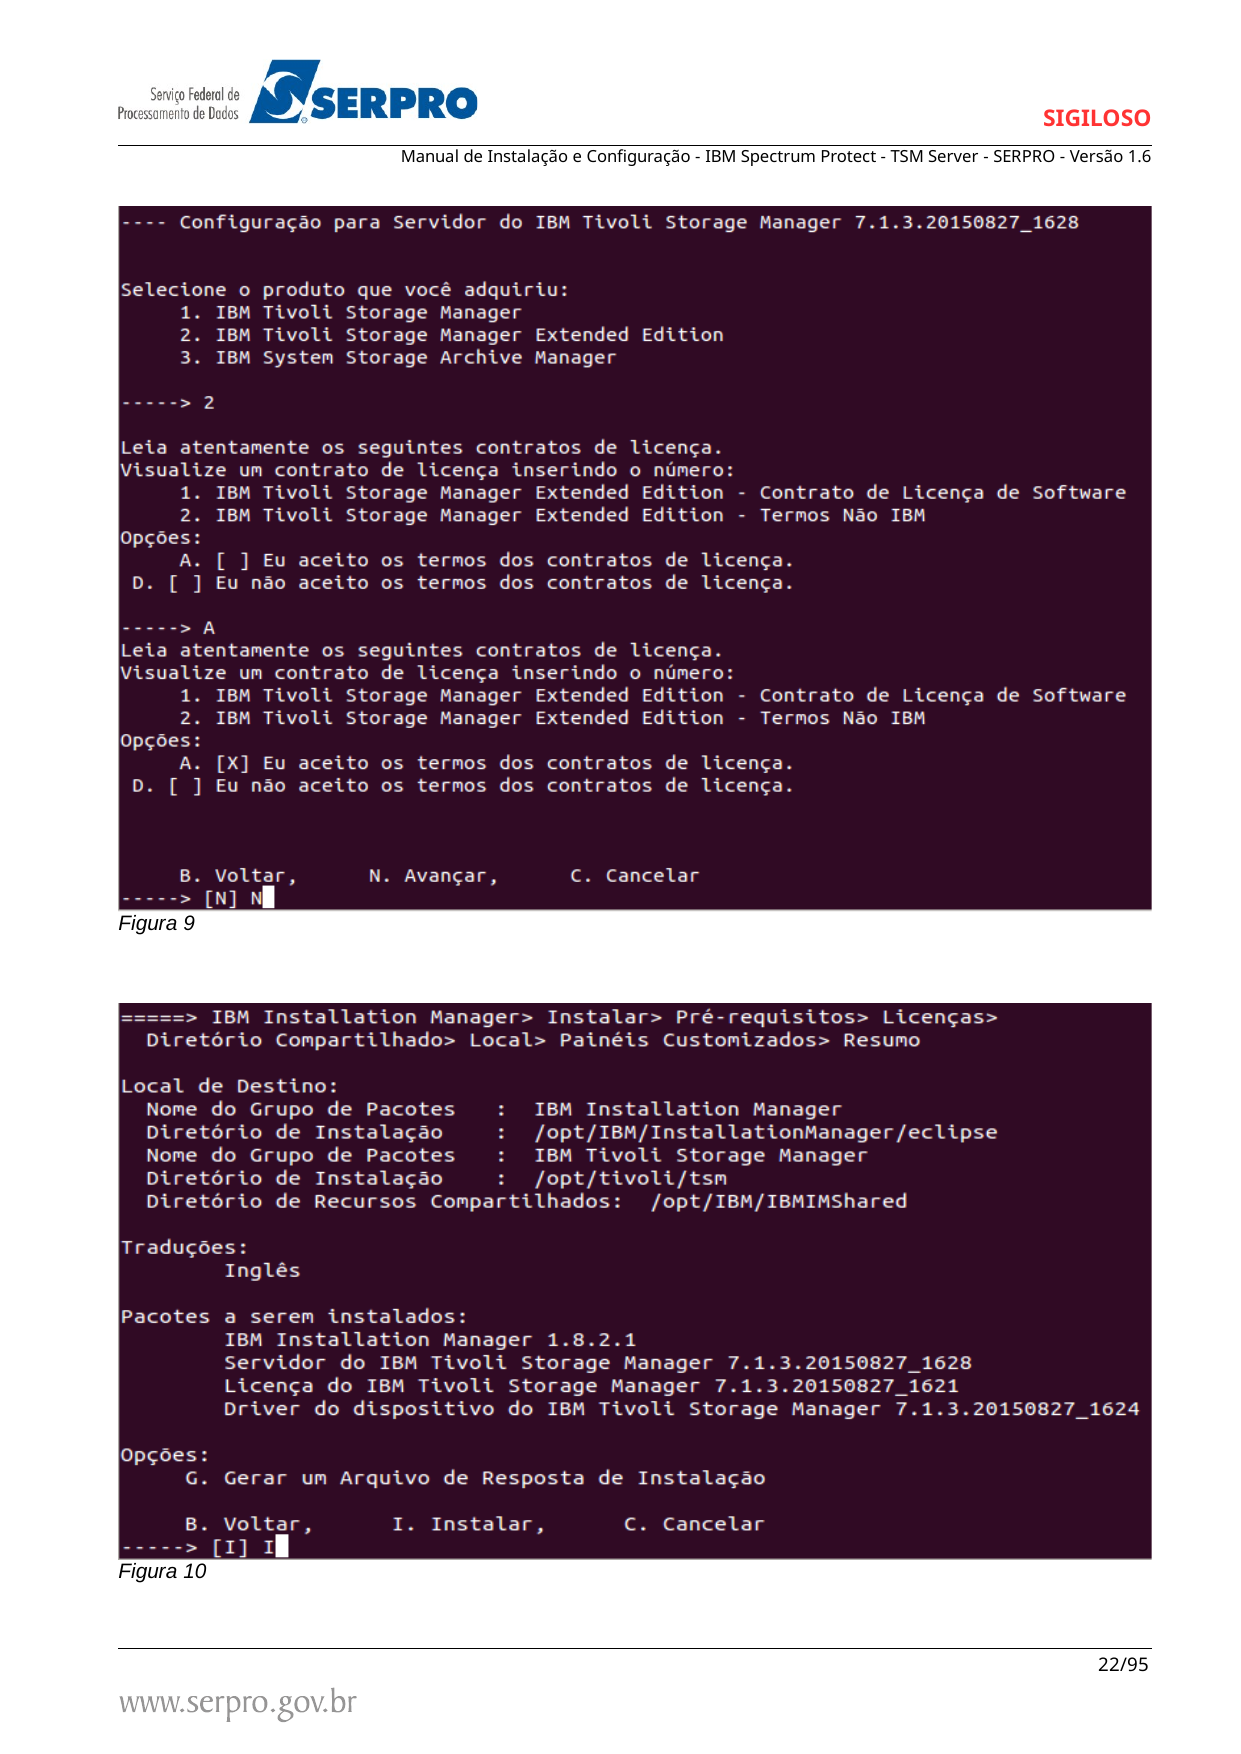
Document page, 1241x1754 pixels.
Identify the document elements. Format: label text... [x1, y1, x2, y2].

picture [118, 1003, 1152, 1560]
text Figura 10 [118, 1560, 1152, 1583]
text Figura 9 [118, 912, 1152, 935]
picture [118, 59, 478, 124]
picture [118, 206, 1152, 912]
